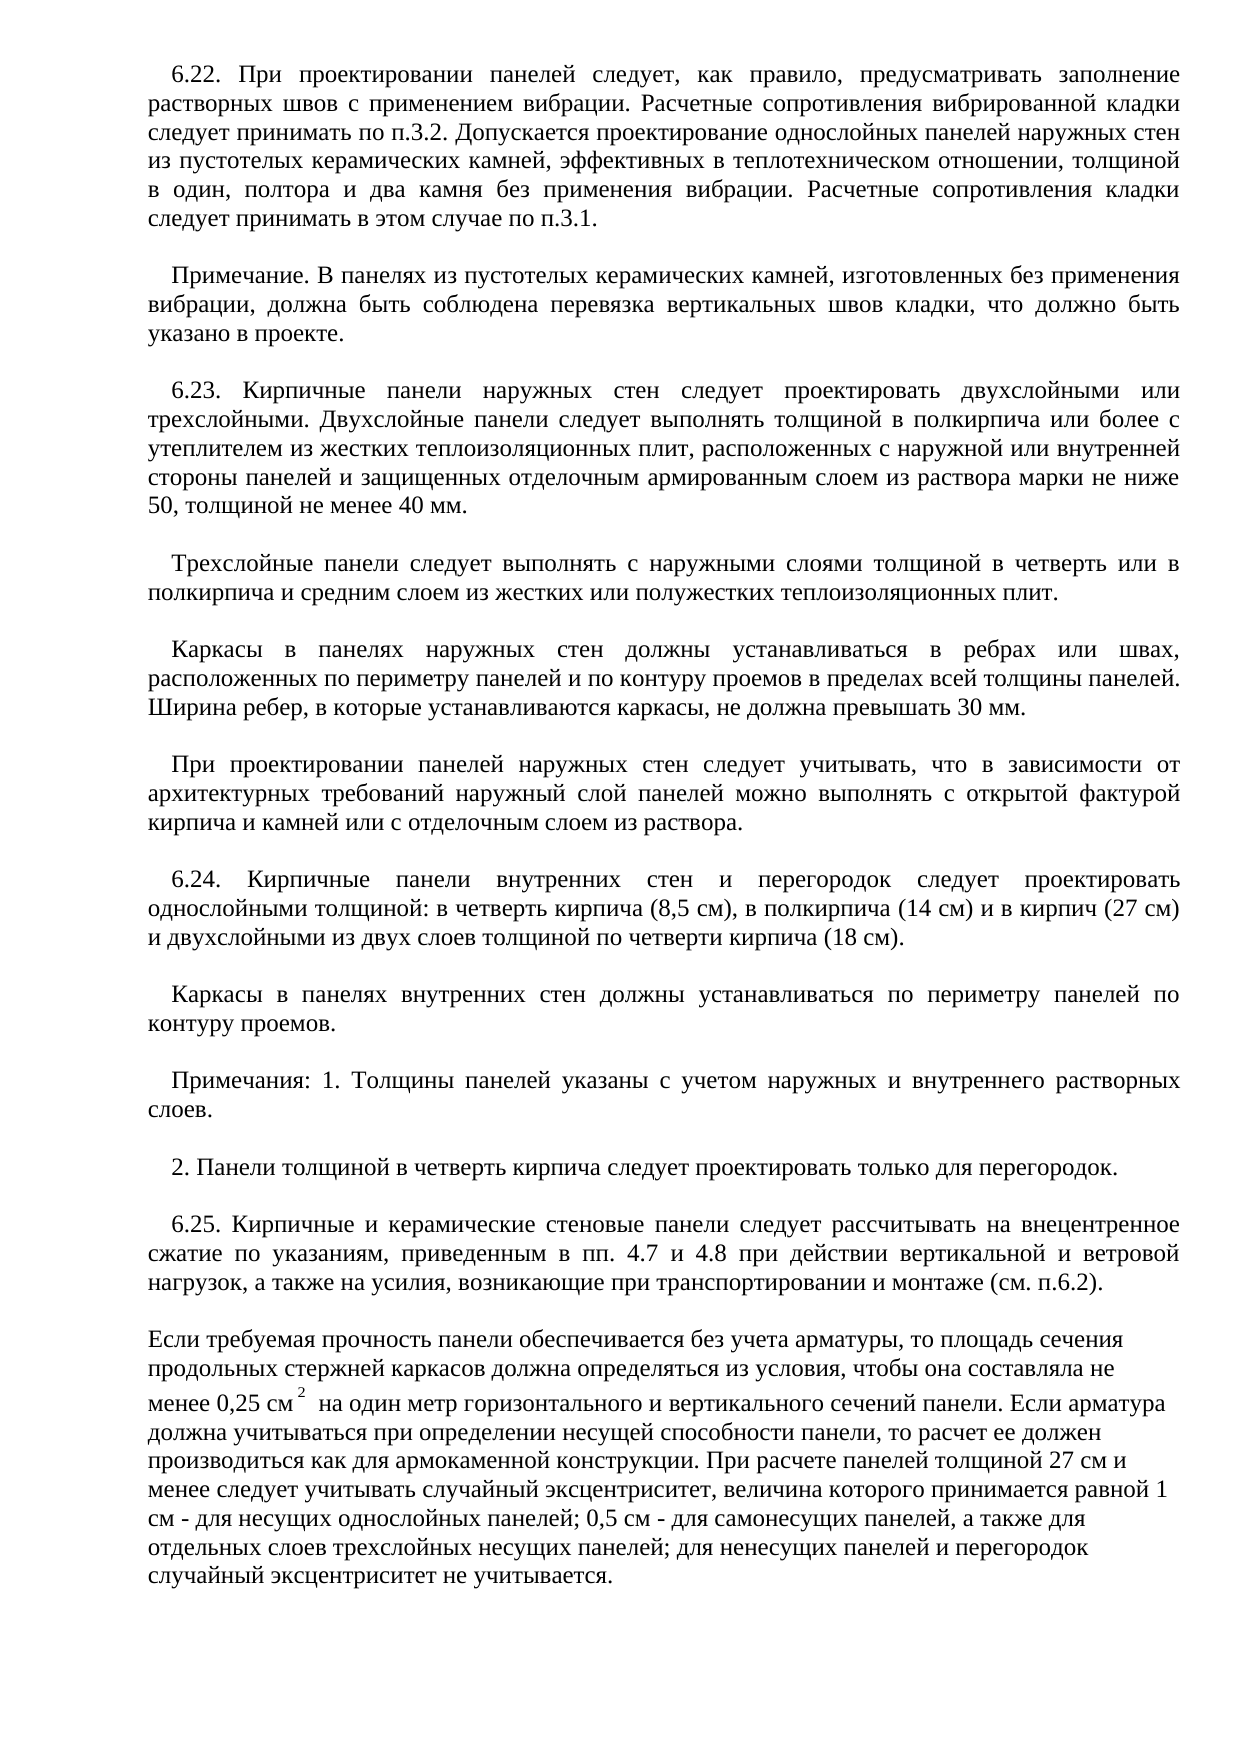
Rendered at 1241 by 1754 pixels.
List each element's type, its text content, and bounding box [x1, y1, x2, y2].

text Примечание. В панелях из пустотелых керамических камней, изготовленных без применения вибрации, должна быть соблюдена перевязка вертикальных швов кладки, что должно быть указано в проекте. [148, 260, 1181, 347]
text 6.22. При проектировании панелей следует, как правило, предусматривать заполнение растворных швов с применением вибрации. Расчетные сопротивления вибрированной кладки следует принимать по п.3.2. Допускается проектирование однослойных панелей наружных стен из пустотелых керамических камней, эффективных в теплотехническом отношении, толщиной в один, полтора и два камня без применения вибрации. Расчетные сопротивления кладки следует принимать в этом случае по п.3.1. [148, 59, 1181, 232]
text 2. Панели толщиной в четверть кирпича следует проектировать только для перегородок. [148, 1152, 1181, 1180]
text Примечания: 1. Толщины панелей указаны с учетом наружных и внутреннего растворных слоев. [148, 1065, 1181, 1123]
text 6.25. Кирпичные и керамические стеновые панели следует рассчитывать на внецентренное сжатие по указаниям, приведенным в пп. 4.7 и 4.8 при действии вертикальной и ветровой нагрузок, а также на усилия, возникающие при транспортировании и монтаже (см. п.6.2). [148, 1209, 1181, 1295]
text Каркасы в панелях внутренних стен должны устанавливаться по периметру панелей по контуру проемов. [148, 979, 1181, 1037]
text Если требуемая прочность панели обеспечивается без учета арматуры, то площадь сечения продольных стержней каркасов должна определяться из условия, чтобы она составляла не менее 0,25 см на один метр горизонтального и вертикального сечений панели. Если арматура должна учитываться при определении несущей способности панели, то расчет ее должен производиться как для армокаменной конструкции. При расчете панелей толщиной 27 см и менее следует учитывать случайный эксцентриситет, величина которого принимается равной 1 см - для несущих однослойных панелей; 0,5 см - для самонесущих панелей, а также для отдельных слоев трехслойных несущих панелей; для ненесущих панелей и перегородок случайный эксцентриситет не учитывается. [148, 1324, 1181, 1589]
text 6.24. Кирпичные панели внутренних стен и перегородок следует проектировать однослойными толщиной: в четверть кирпича (8,5 см), в полкирпича (14 см) и в кирпич (27 см) и двухслойными из двух слоев толщиной по четверти кирпича (18 см). [148, 864, 1181, 950]
text Трехслойные панели следует выполнять с наружными слоями толщиной в четверть или в полкирпича и средним слоем из жестких или полужестких теплоизоляционных плит. [148, 548, 1181, 605]
text Каркасы в панелях наружных стен должны устанавливаться в ребрах или швах, расположенных по периметру панелей и по контуру проемов в пределах всей толщины панелей. Ширина ребер, в которые устанавливаются каркасы, не должна превышать 30 мм. [148, 634, 1181, 720]
text 6.23. Кирпичные панели наружных стен следует проектировать двухслойными или трехслойными. Двухслойные панели следует выполнять толщиной в полкирпича или более с утеплителем из жестких теплоизоляционных плит, расположенных с наружной или внутренней стороны панелей и защищенных отделочным армированным слоем из раствора марки не ниже 50, толщиной не менее 40 мм. [148, 375, 1181, 519]
text При проектировании панелей наружных стен следует учитывать, что в зависимости от архитектурных требований наружный слой панелей можно выполнять с открытой фактурой кирпича и камней или с отделочным слоем из раствора. [148, 749, 1181, 835]
